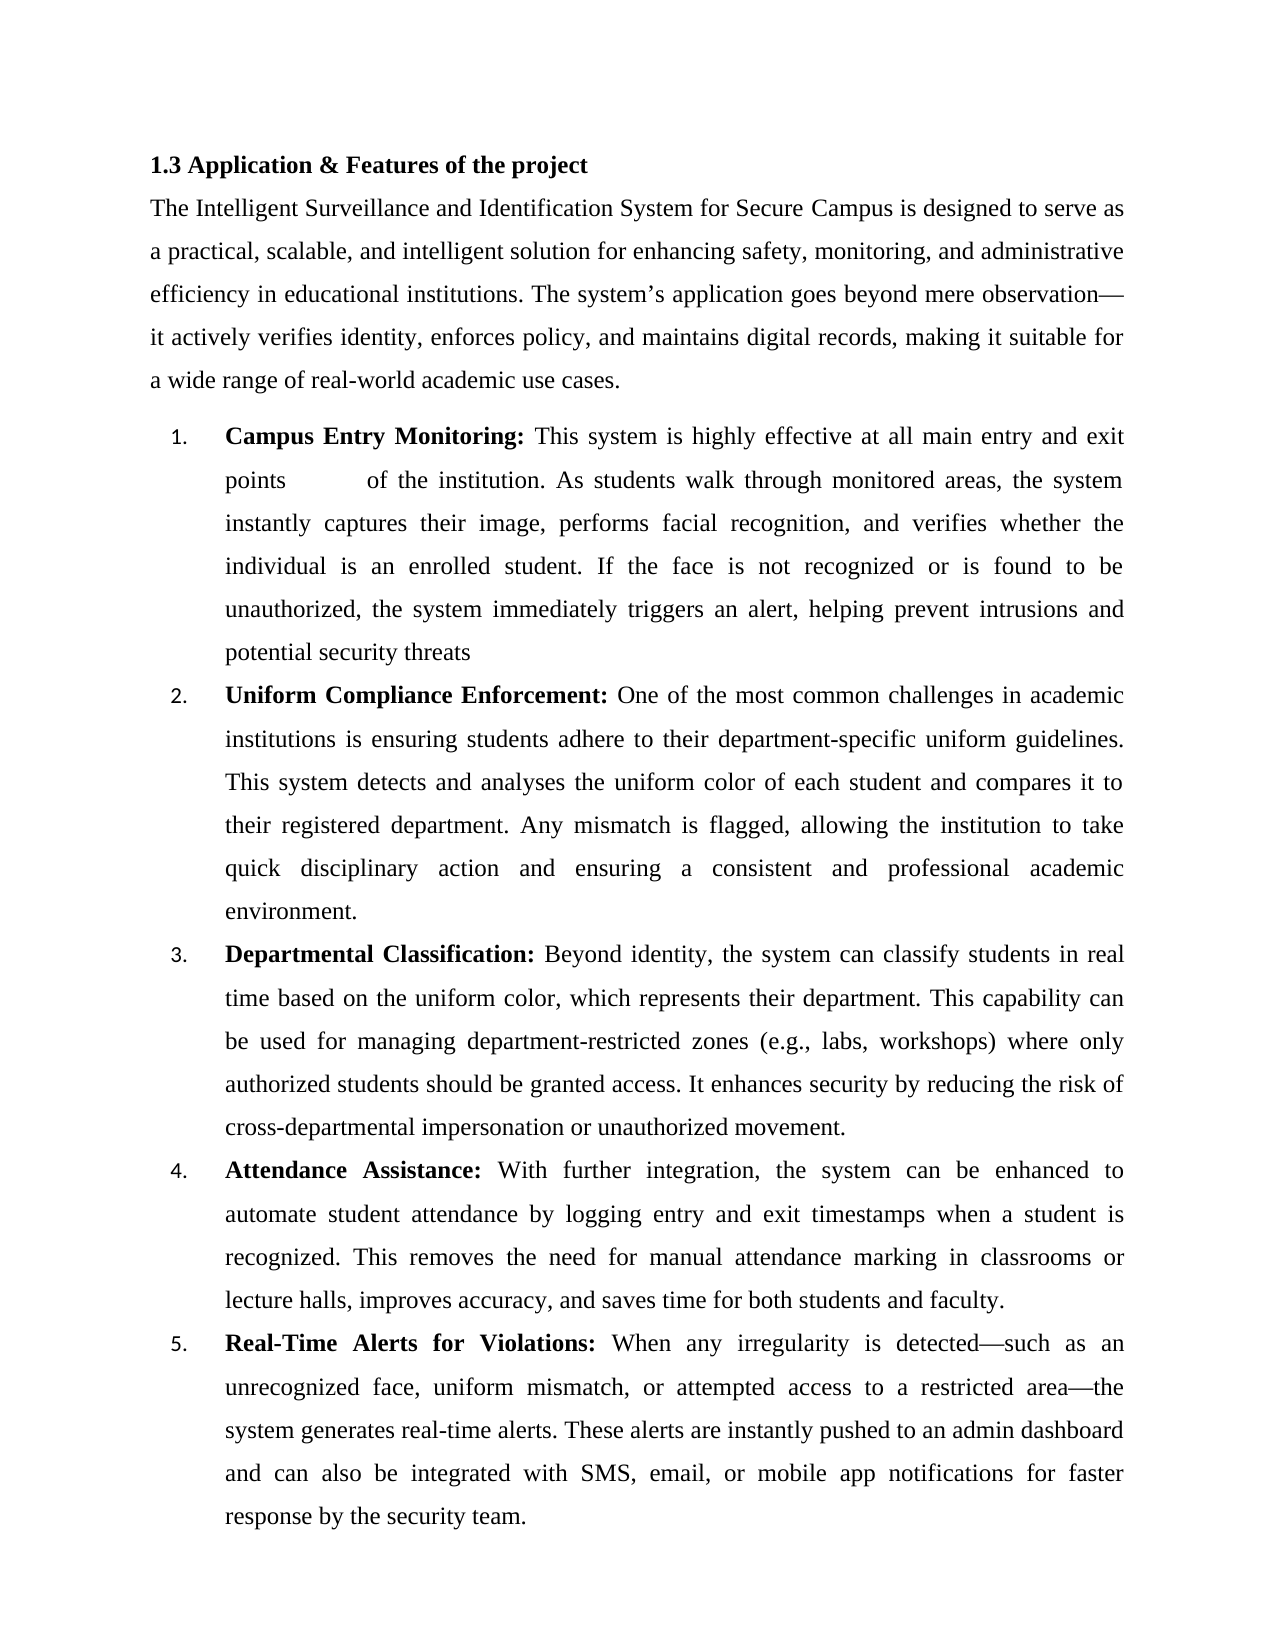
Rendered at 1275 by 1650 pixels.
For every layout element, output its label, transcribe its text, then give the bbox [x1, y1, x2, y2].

text 1.3 Application & Features of the project [150, 150, 1125, 179]
text The Intelligent Surveillance and Identification System for Secure Campus is designed to serve as a practical, scalable, and intelligent solution for enhancing safety, monitoring, and administrative efficiency in educational institutions. The system’s application goes beyond mere observation—it actively verifies identity, enforces policy, and maintains digital records, making it suitable for a wide range of real-world academic use cases. [150, 193, 1125, 394]
list Uniform Compliance Enforcement: One of the most common challenges in academic institutions is ensuring students adhere to their department-specific uniform guidelines. This system detects and analyses the uniform color of each student and compares it to their registered department. Any mismatch is flagged, allowing the institution to take quick disciplinary action and ensuring a consistent and professional academic environment. [187, 680, 1125, 925]
list Departmental Classification: Beyond identity, the system can classify students in real time based on the uniform color, which represents their department. This capability can be used for managing department-restricted zones (e.g., labs, workshops) where only authorized students should be granted access. It enhances security by reducing the risk of cross-departmental impersonation or unauthorized movement. [187, 939, 1125, 1141]
list Campus Entry Monitoring: This system is highly effective at all main entry and exit points of the institution. As students walk through monitored areas, the system instantly captures their image, performs facial recognition, and verifies whether the individual is an enrolled student. If the face is not recognized or is found to be unauthorized, the system immediately triggers an alert, helping prevent intrusions and potential security threats [187, 421, 1125, 666]
list Real-Time Alerts for Violations: When any irregularity is detected—such as an unrecognized face, uniform mismatch, or attempted access to a restricted area—the system generates real-time alerts. These alerts are instantly pushed to an admin dashboard and can also be integrated with SMS, email, or mobile app notifications for faster response by the security team. [187, 1328, 1125, 1530]
list Attendance Assistance: With further integration, the system can be enhanced to automate student attendance by logging entry and exit timestamps when a student is recognized. This removes the need for manual attendance marking in classrooms or lecture halls, improves accuracy, and saves time for both students and faculty. [187, 1155, 1125, 1314]
